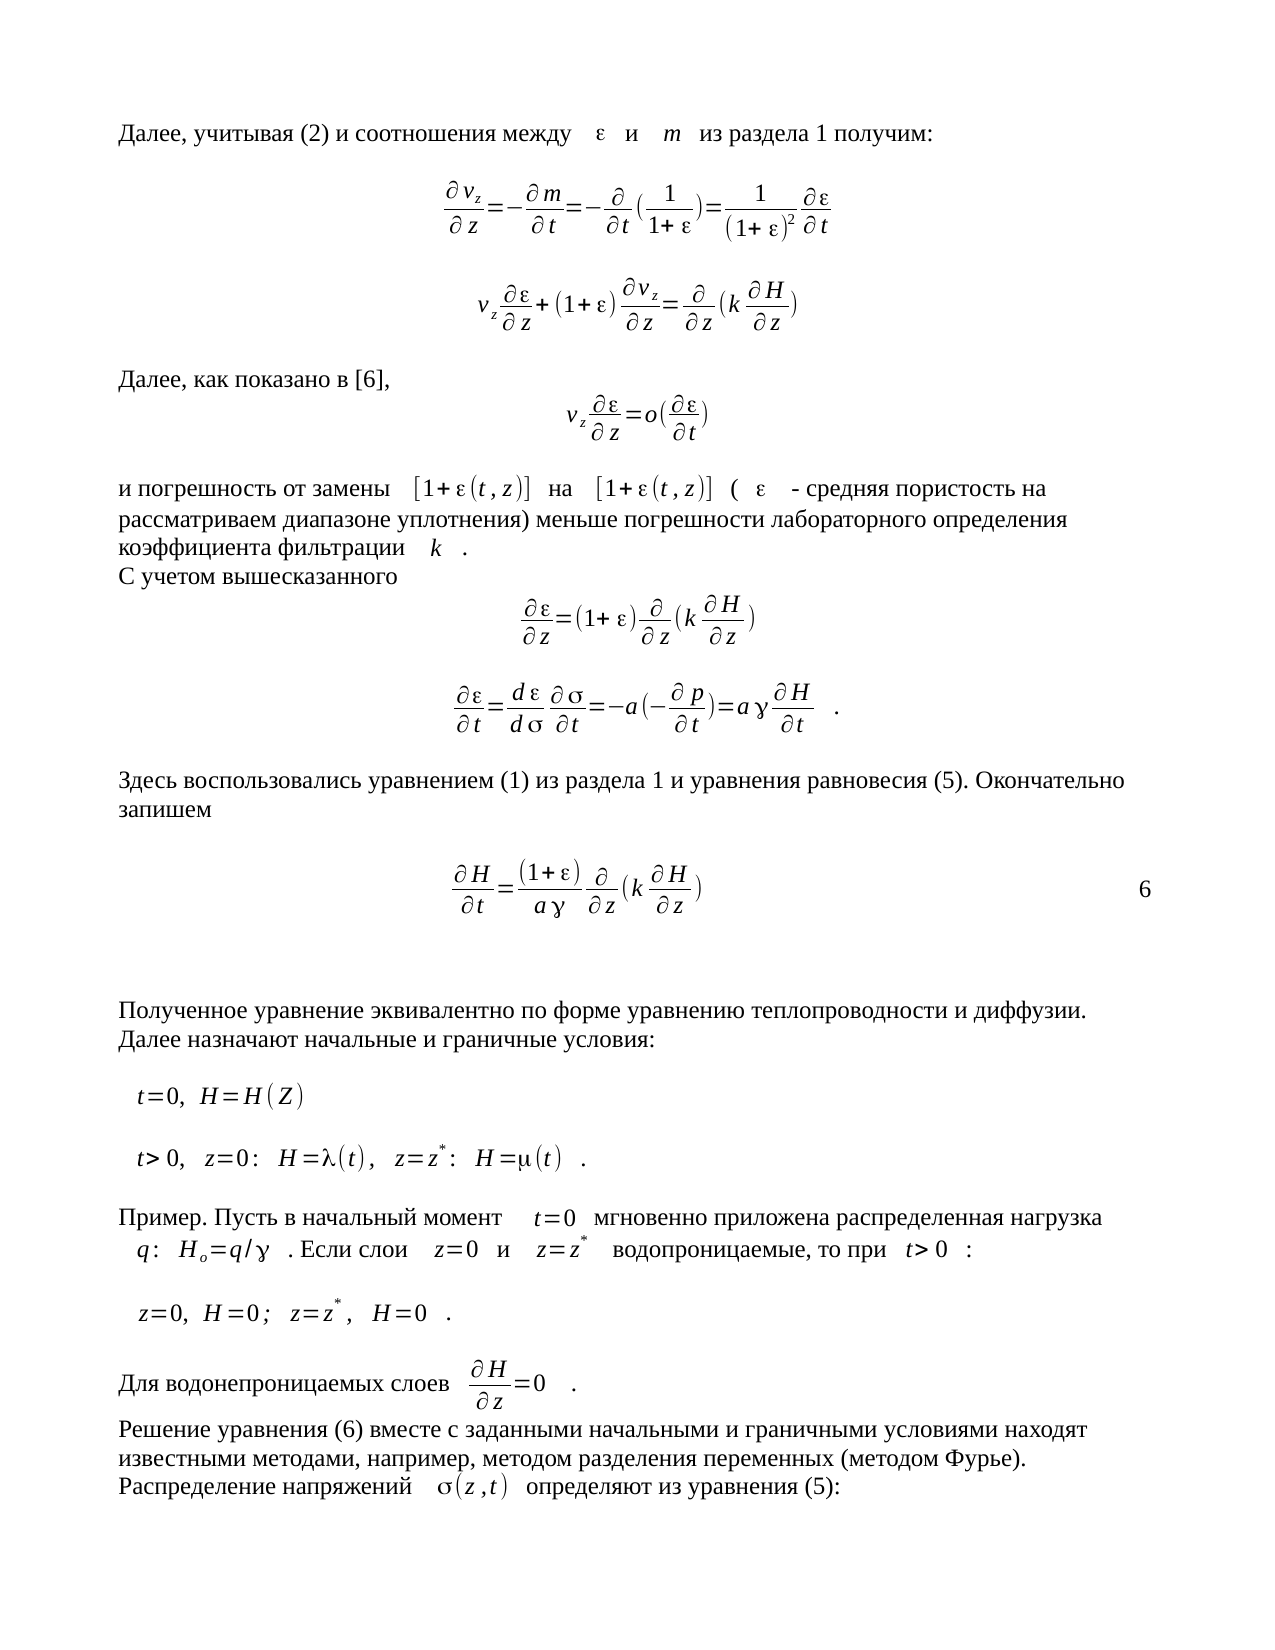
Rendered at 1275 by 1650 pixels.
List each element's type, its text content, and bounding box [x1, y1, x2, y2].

text С учетом вышесказанного [118, 561, 1157, 590]
text . [118, 678, 1157, 737]
text и погрешность от замены на ( - средняя пористость на рассматриваем диапазоне уплотнения) меньше погрешности лабораторного определения коэффициента фильтрации . [118, 473, 1157, 561]
text Далее, учитывая (2) и соотношения между и из раздела 1 получим: [118, 118, 1157, 147]
text . [118, 1141, 1157, 1174]
table_header [118, 852, 1041, 938]
text Далее, как показано в [6], [118, 364, 1157, 393]
text Далее назначают начальные и граничные условия: [118, 1024, 1157, 1053]
text Для водонепроницаемых слоев . [118, 1355, 1157, 1414]
text Пример. Пусть в начальный момент мгновенно приложена распределенная нагрузка . Если слои и водопроницаемые, то при: [118, 1202, 1157, 1266]
text . [118, 1295, 1157, 1326]
text Здесь воспользовались уравнением (1) из раздела 1 и уравнения равновесия (5). Окончательно запишем [118, 766, 1157, 823]
text Решение уравнения (6) вместе с заданными начальными и граничными условиями находят известными методами, например, методом разделения переменных (методом Фурье). Распределение напряжений определяют из уравнения (5): [118, 1414, 1157, 1502]
table_header 6 [1041, 852, 1157, 938]
text Полученное уравнение эквивалентно по форме уравнению теплопроводности и диффузии. [118, 996, 1157, 1024]
